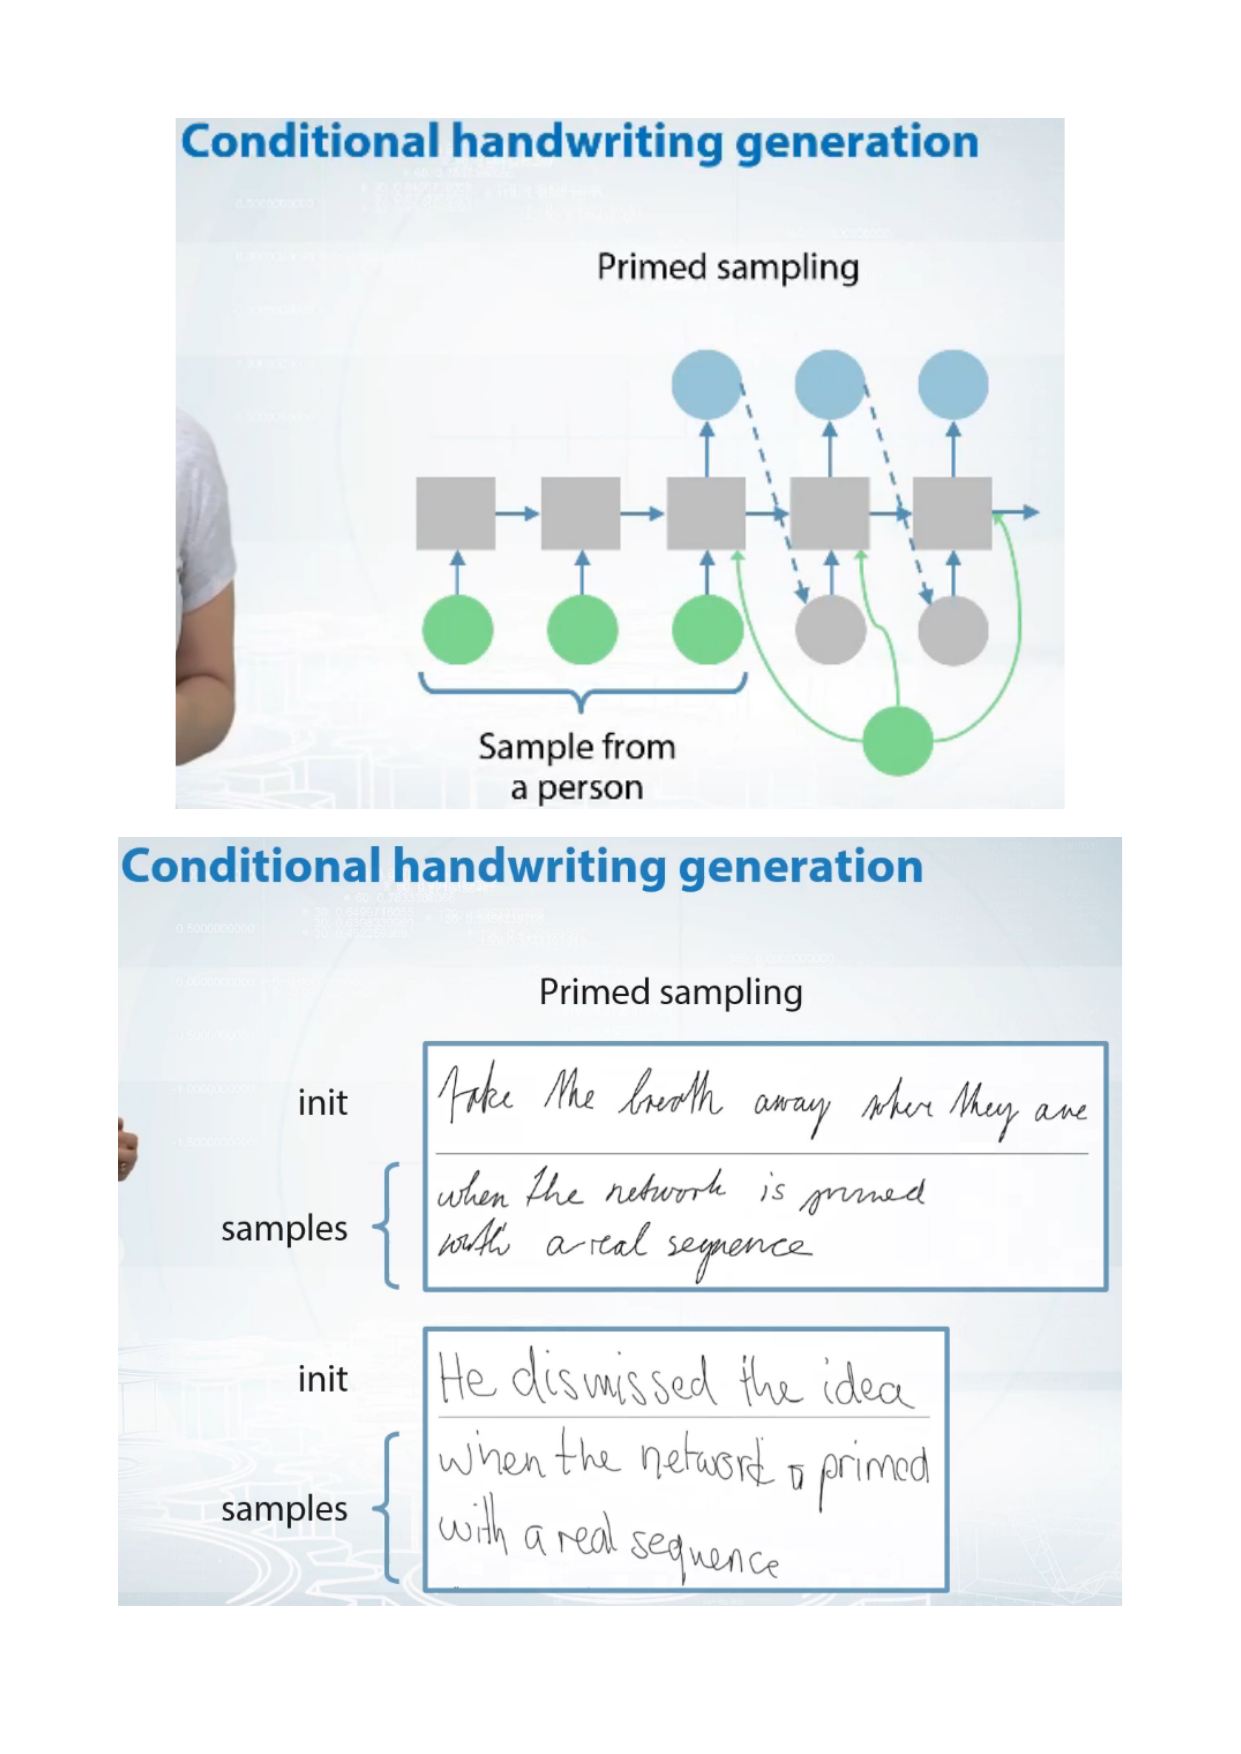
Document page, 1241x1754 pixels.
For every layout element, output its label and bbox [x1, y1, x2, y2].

picture [118, 837, 1123, 1606]
picture [175, 118, 1065, 809]
